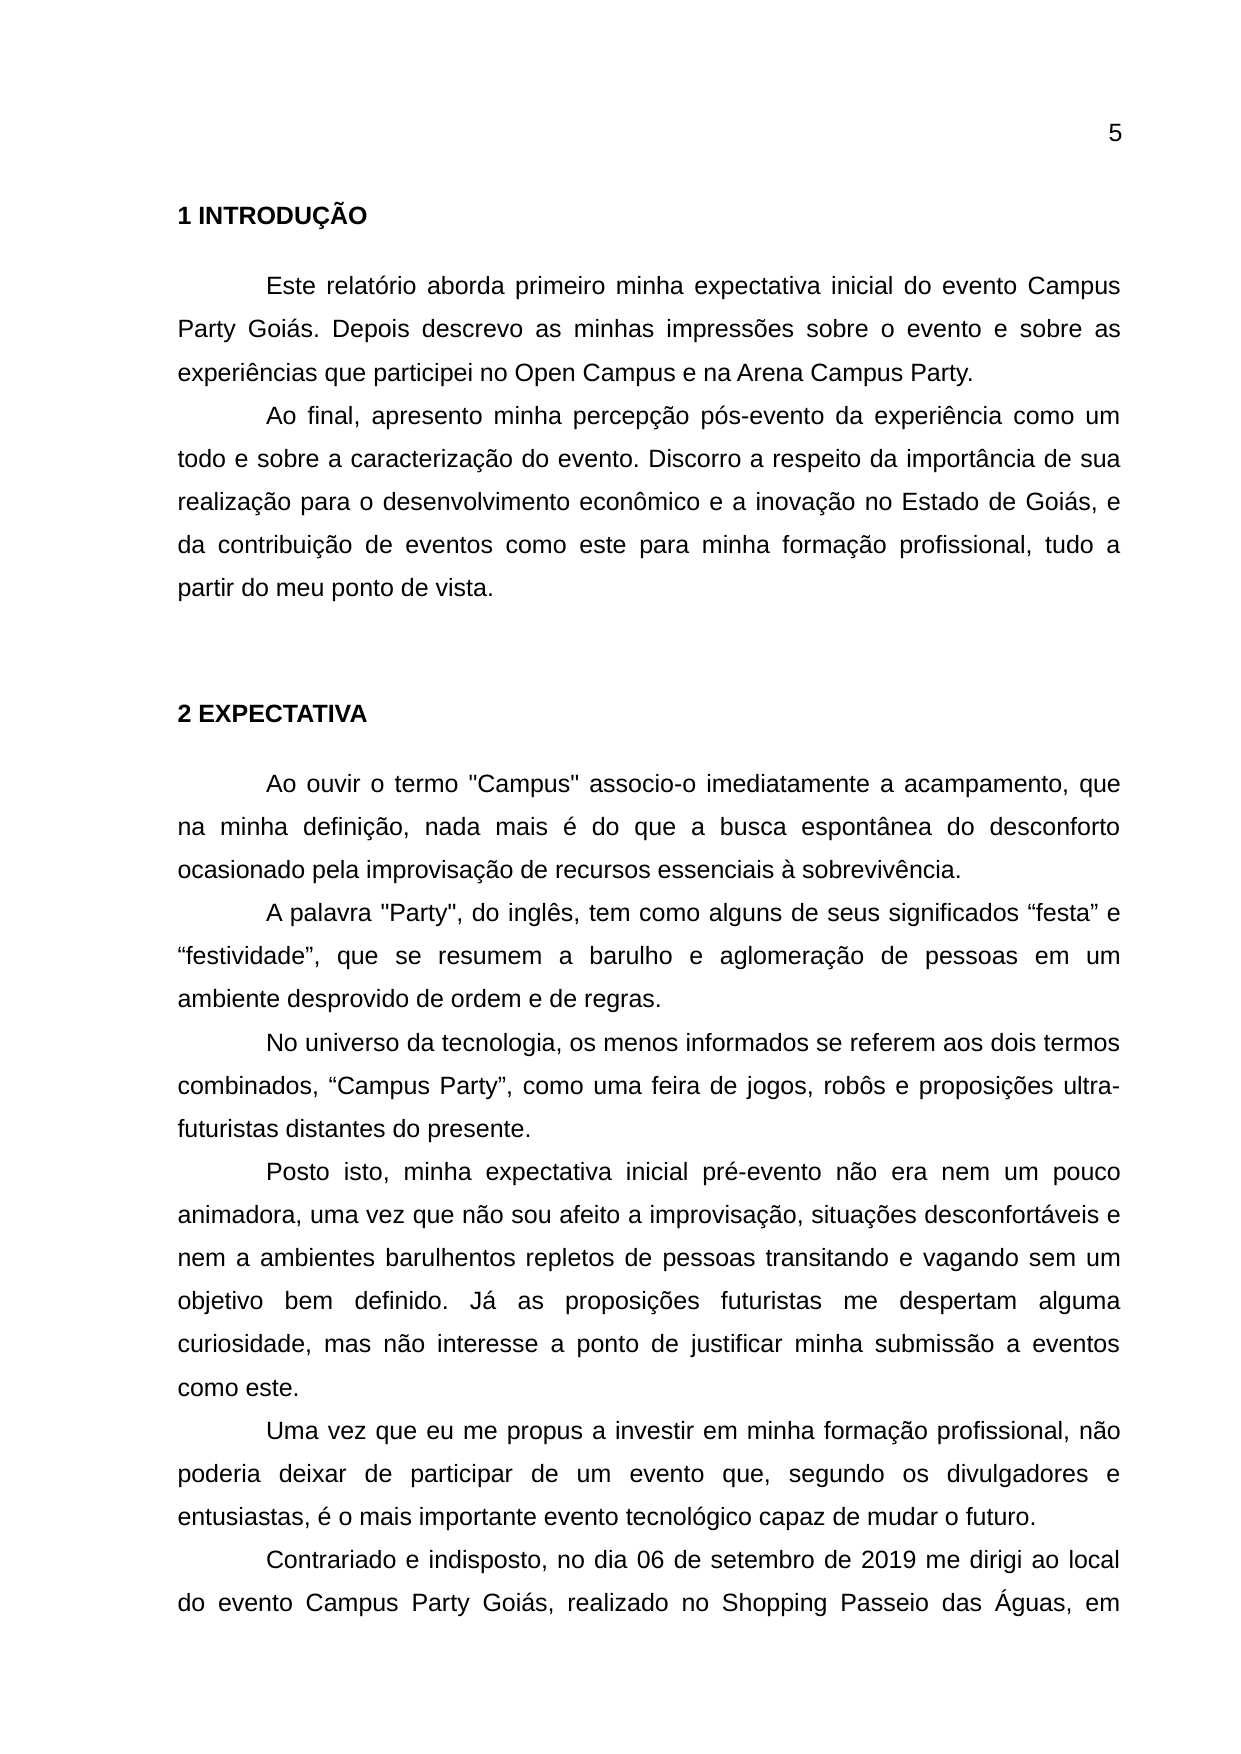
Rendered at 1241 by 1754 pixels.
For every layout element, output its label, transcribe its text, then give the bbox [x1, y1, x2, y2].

text Este relatório aborda primeiro minha expectativa inicial do evento Campus Party Goiás. Depois descrevo as minhas impressões sobre o evento e sobre as experiências que participei no Open Campus e na Arena Campus Party. [177, 271, 1122, 386]
text Ao final, apresento minha percepção pós-evento da experiência como um todo e sobre a caracterização do evento. Discorro a respeito da importância de sua realização para o desenvolvimento econômico e a inovação no Estado de Goiás, e da contribuição de eventos como este para minha formação profissional, tudo a partir do meu ponto de vista. [177, 401, 1122, 602]
text Uma vez que eu me propus a investir em minha formação profissional, não poderia deixar de participar de um evento que, segundo os divulgadores e entusiastas, é o mais importante evento tecnológico capaz de mudar o futuro. [177, 1416, 1122, 1531]
subtitle INTRODUÇÃO [177, 201, 1122, 230]
text A palavra "Party", do inglês, tem como alguns de seus significados “festa” e “festividade”, que se resumem a barulho e aglomeração de pessoas em um ambiente desprovido de ordem e de regras. [177, 898, 1122, 1013]
text Posto isto, minha expectativa inicial pré-evento não era nem um pouco animadora, uma vez que não sou afeito a improvisação, situações desconfortáveis e nem a ambientes barulhentos repletos de pessoas transitando e vagando sem um objetivo bem definido. Já as proposições futuristas me despertam alguma curiosidade, mas não interesse a ponto de justificar minha submissão a eventos como este. [177, 1157, 1122, 1401]
text No universo da tecnologia, os menos informados se referem aos dois termos combinados, “Campus Party”, como uma feira de jogos, robôs e proposições ultra-futuristas distantes do presente. [177, 1028, 1122, 1143]
subtitle EXPECTATIVA [177, 699, 1122, 728]
text Contrariado e indisposto, no dia 06 de setembro de 2019 me dirigi ao local do evento Campus Party Goiás, realizado no Shopping Passeio das Águas, em [177, 1545, 1122, 1617]
text Ao ouvir o termo "Campus" associo-o imediatamente a acampamento, que na minha definição, nada mais é do que a busca espontânea do desconforto ocasionado pela improvisação de recursos essenciais à sobrevivência. [177, 769, 1122, 884]
